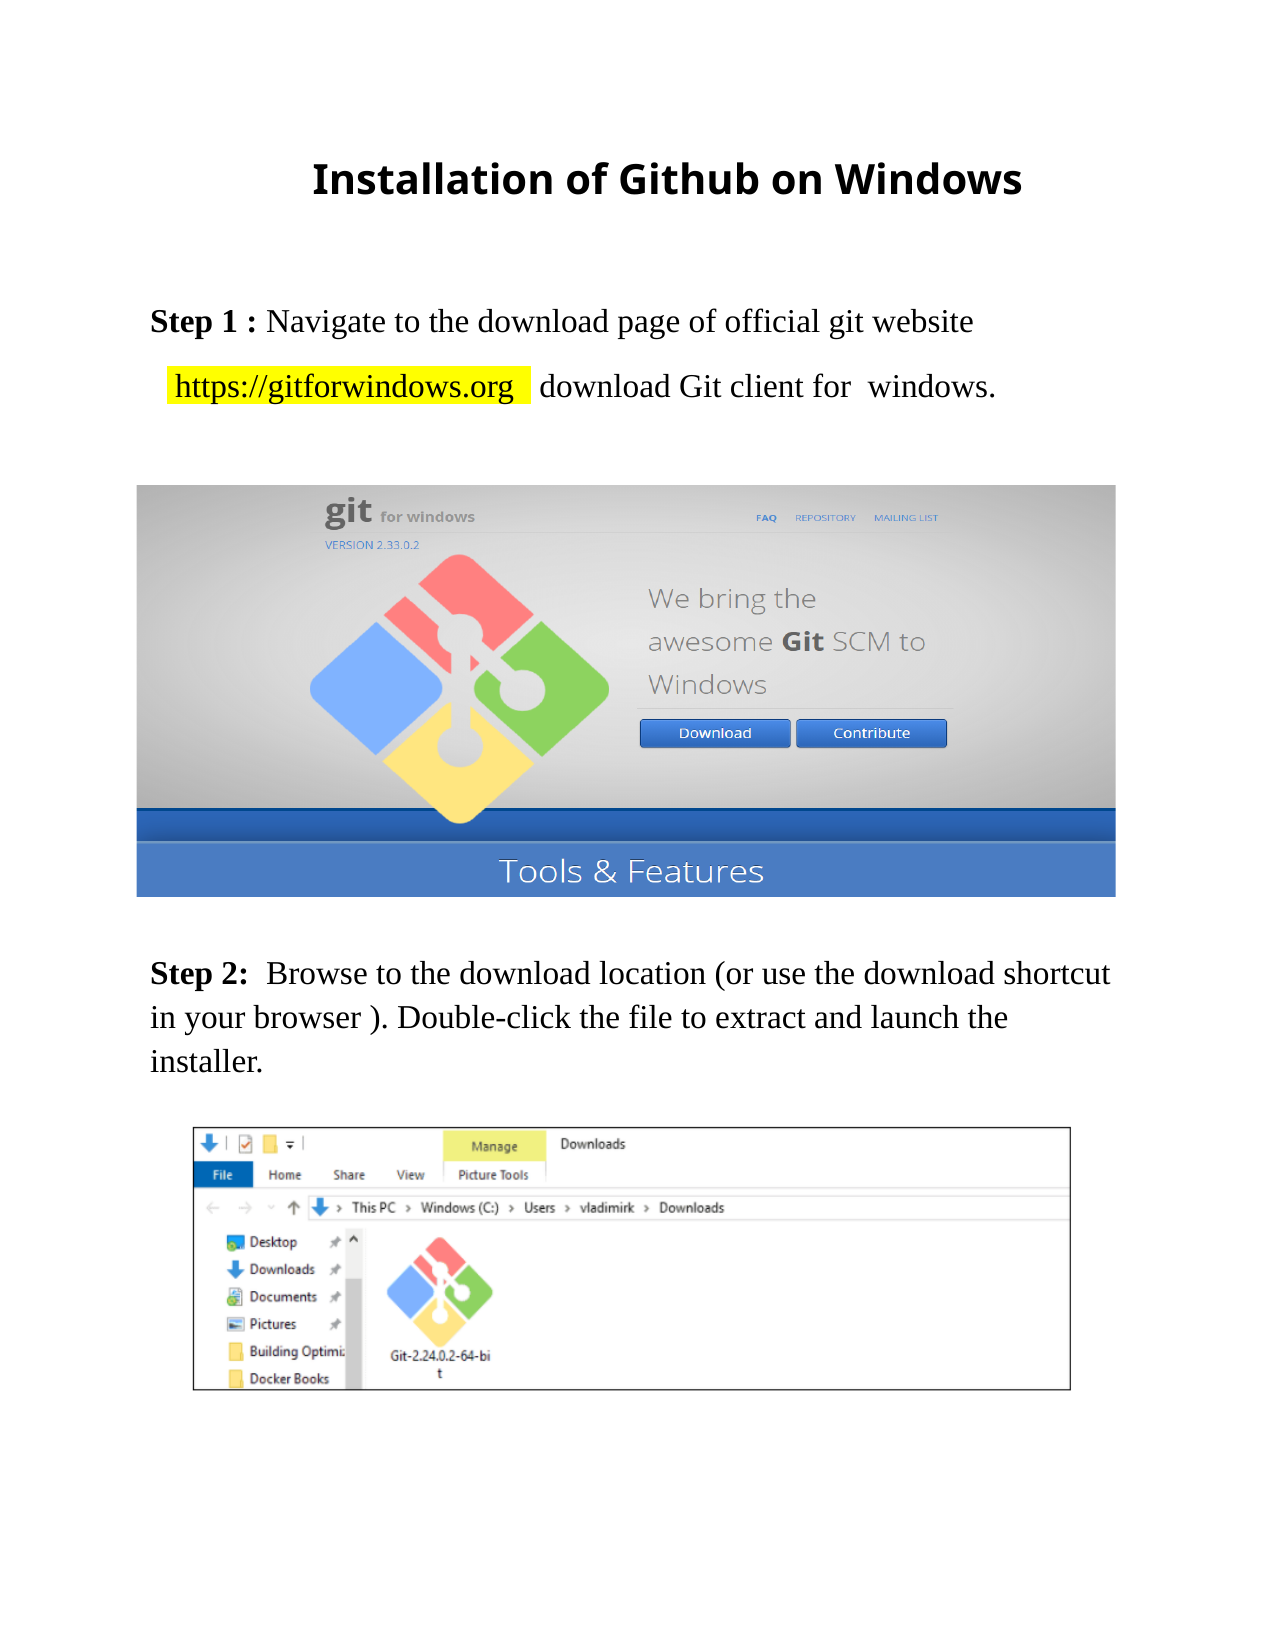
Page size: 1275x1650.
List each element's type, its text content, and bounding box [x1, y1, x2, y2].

picture [178, 1110, 1090, 1401]
text https://gitforwindows.org download Git client for windows. [150, 366, 1125, 404]
text Step 2: Browse to the download location (or use the download shortcut in your browser ). Double-click the file to extract and launch the installer. [150, 953, 1125, 1080]
text Installation of Github on Windows [150, 150, 1125, 207]
text Step 1 : Navigate to the download page of official git website [150, 301, 1125, 339]
picture [136, 485, 1116, 897]
